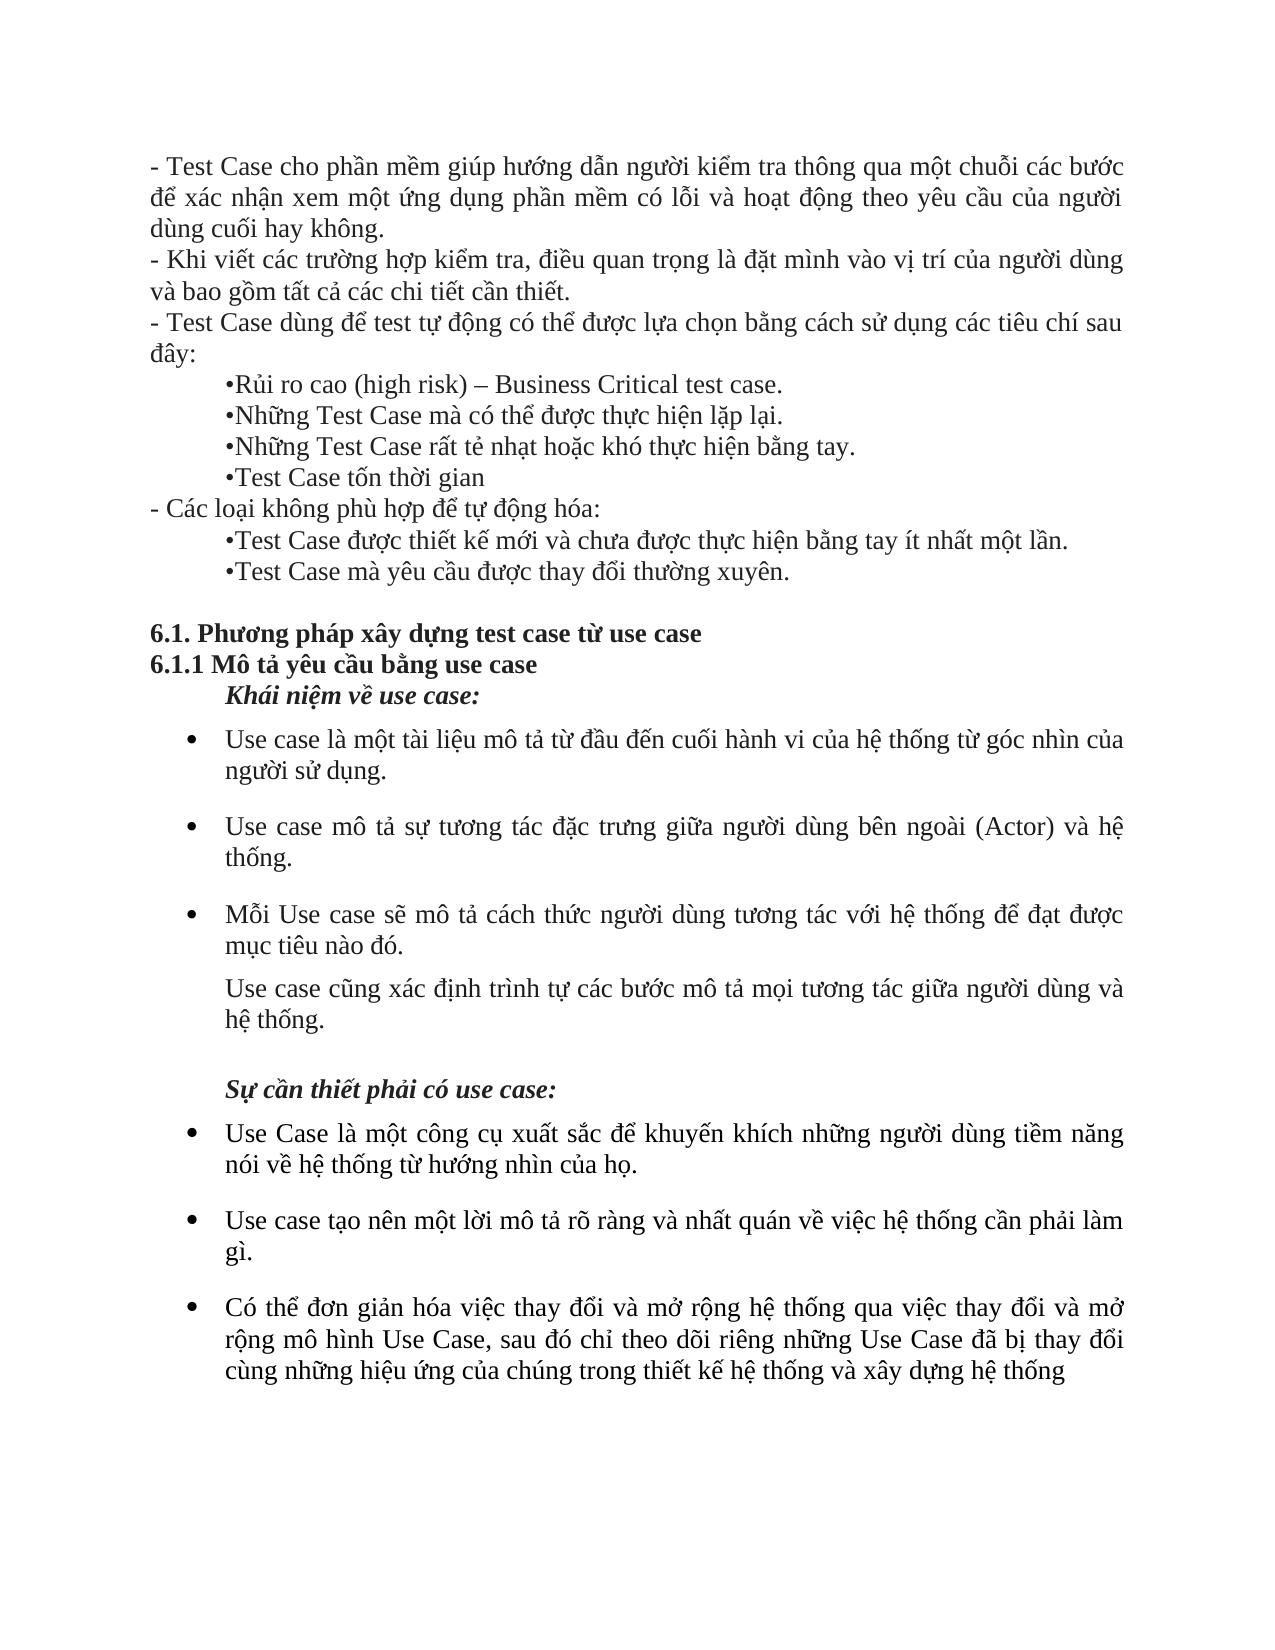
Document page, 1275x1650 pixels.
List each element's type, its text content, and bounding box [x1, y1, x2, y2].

text 6.1.1 Mô tả yêu cầu bằng use case [150, 648, 1125, 679]
text - Test Case cho phần mềm giúp hướng dẫn người kiểm tra thông qua một chuỗi các bước để xác nhận xem một ứng dụng phần mềm có lỗi và hoạt động theo yêu cầu của người dùng cuối hay không. [150, 150, 1125, 243]
text 6.1. Phương pháp xây dựng test case từ use case [150, 617, 1125, 648]
list Những Test Case mà có thể được thực hiện lặp lại. [225, 399, 1125, 430]
text - Test Case dùng để test tự động có thể được lựa chọn bằng cách sử dụng các tiêu chí sau đây: [150, 306, 1125, 368]
list Use case mô tả sự tương tác đặc trưng giữa người dùng bên ngoài (Actor) và hệ thống. [187, 810, 1125, 873]
list Use case tạo nên một lời mô tả rõ ràng và nhất quán về việc hệ thống cần phải làm gì. [187, 1204, 1125, 1267]
list Mỗi Use case sẽ mô tả cách thức người dùng tương tác với hệ thống để đạt được mục tiêu nào đó. [187, 898, 1125, 960]
list Rủi ro cao (high risk) – Business Critical test case. [225, 368, 1125, 399]
text Use case cũng xác định trình tự các bước mô tả mọi tương tác giữa người dùng và hệ thống. [225, 972, 1125, 1035]
text - Các loại không phù hợp để tự động hóa: [150, 493, 1125, 524]
list Có thể đơn giản hóa việc thay đổi và mở rộng hệ thống qua việc thay đổi và mở rộng mô hình Use Case, sau đó chỉ theo dõi riêng những Use Case đã bị thay đổi cùng những hiệu ứng của chúng trong thiết kế hệ thống và xây dựng hệ thống [187, 1292, 1125, 1385]
list Use Case là một công cụ xuất sắc để khuyến khích những người dùng tiềm năng nói về hệ thống từ hướng nhìn của họ. [187, 1117, 1125, 1179]
list Test Case tốn thời gian [225, 461, 1125, 493]
list Test Case được thiết kế mới và chưa được thực hiện bằng tay ít nhất một lần. [225, 524, 1125, 555]
list Những Test Case rất tẻ nhạt hoặc khó thực hiện bằng tay. [225, 430, 1125, 461]
text Khái niệm về use case: [150, 679, 1125, 711]
text - Khi viết các trường hợp kiểm tra, điều quan trọng là đặt mình vào vị trí của người dùng và bao gồm tất cả các chi tiết cần thiết. [150, 243, 1125, 306]
list Use case là một tài liệu mô tả từ đầu đến cuối hành vi của hệ thống từ góc nhìn của người sử dụng. [187, 723, 1125, 785]
text Sự cần thiết phải có use case: [225, 1073, 1125, 1104]
list Test Case mà yêu cầu được thay đổi thường xuyên. [225, 555, 1125, 586]
